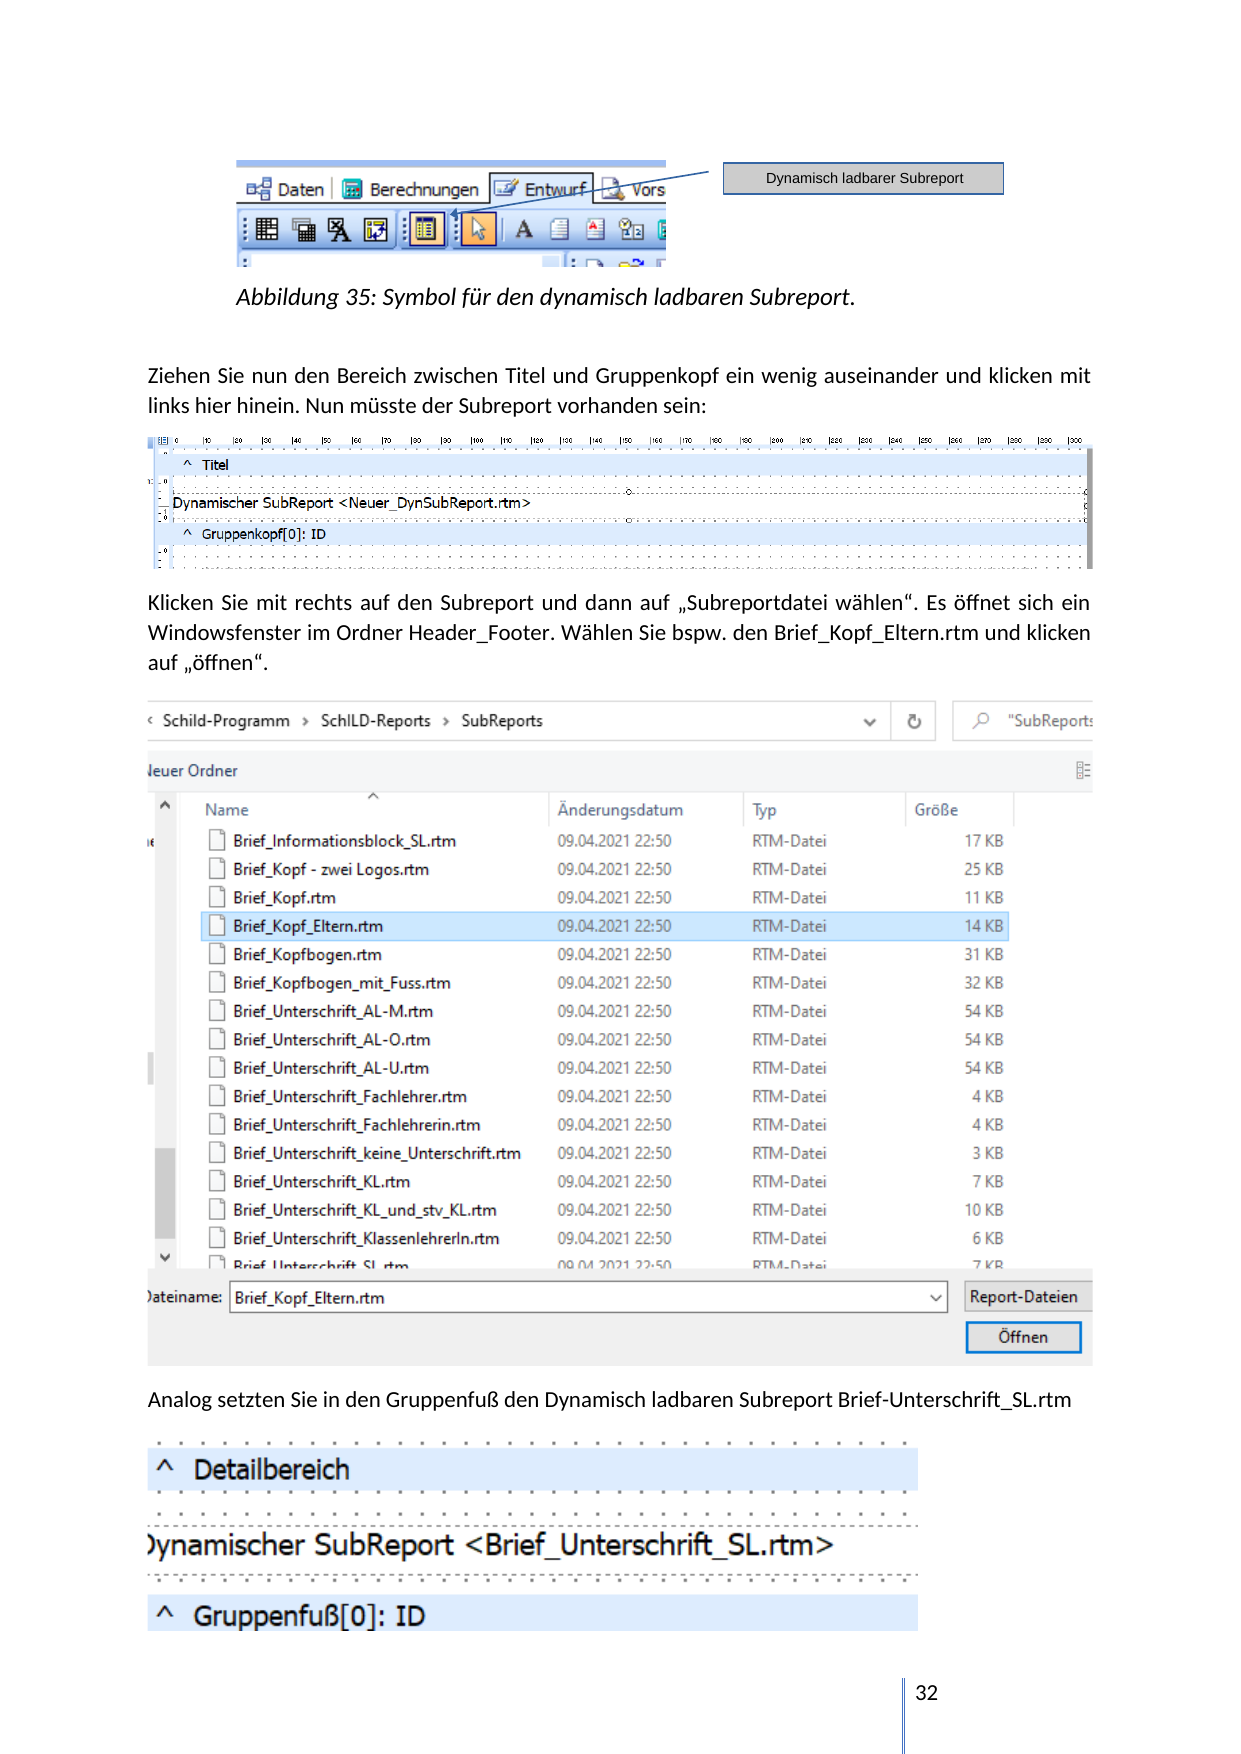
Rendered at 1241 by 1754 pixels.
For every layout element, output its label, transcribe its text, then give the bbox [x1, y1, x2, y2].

text Analog setzten Sie in den Gruppenfuß den Dynamisch ladbaren Subreport Brief-Unterschrift_SL.rtm [148, 1385, 1093, 1413]
picture [147, 695, 1093, 1366]
picture [147, 1431, 918, 1631]
text Abbildung 35: Symbol für den dynamisch ladbaren Subreport. [236, 160, 1004, 312]
text Ziehen Sie nun den Bereich zwischen Titel und Gruppenkopf ein wenig auseinander und klicken mit links hier hinein. Nun müsste der Subreport vorhanden sein: [148, 361, 1093, 419]
picture [147, 437, 1093, 569]
text Klicken Sie mit rechts auf den Subreport und dann auf „Subreportdatei wählen“. Es öffnet sich ein Windowsfenster im Ordner Header_Footer. Wählen Sie bspw. den Brief_Kopf_Eltern.rtm und klicken auf „öffnen“. [148, 588, 1093, 676]
